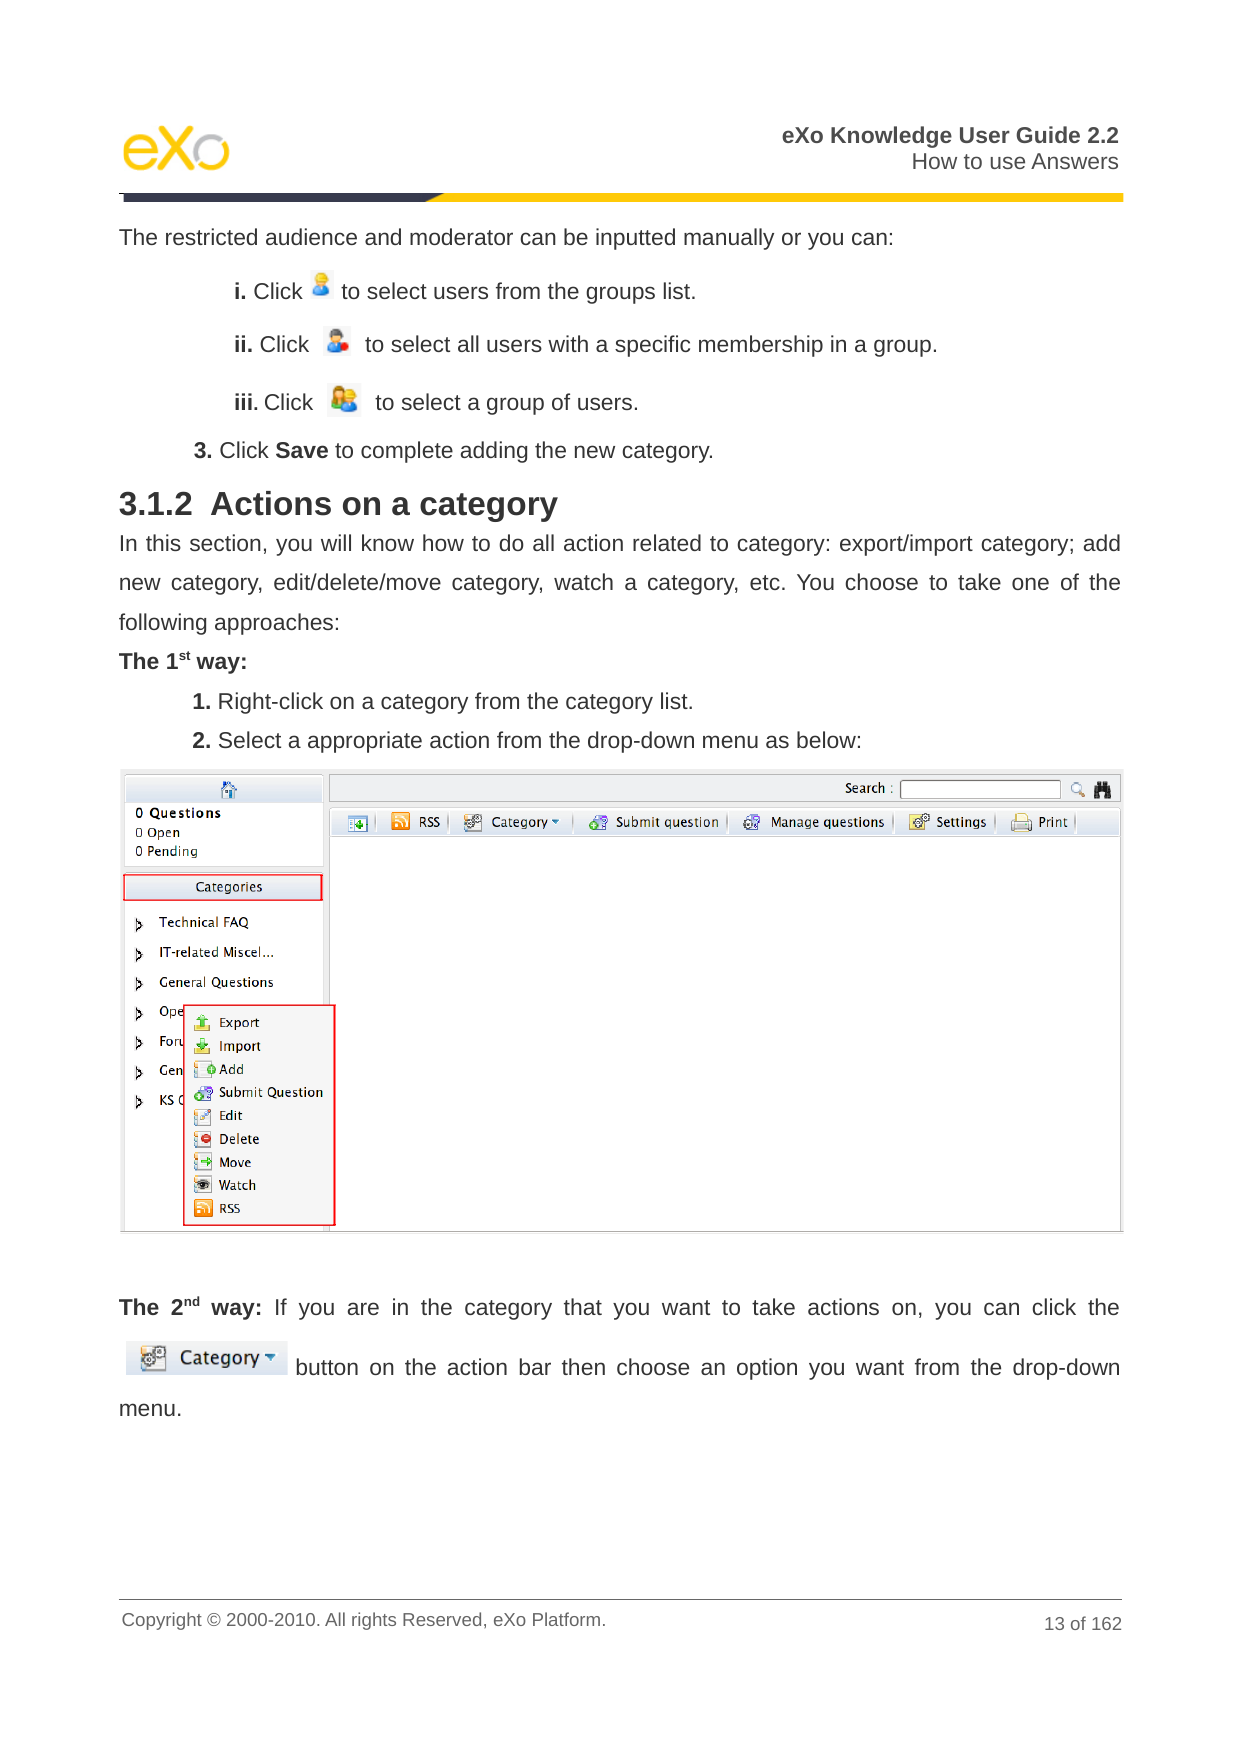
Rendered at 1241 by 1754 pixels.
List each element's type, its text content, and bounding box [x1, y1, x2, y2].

text 1. Right-click on a category from the category list. [118, 688, 1122, 714]
picture [310, 270, 334, 299]
text In this section, you will know how to do all action related to category: export/import category; add new category, edit/delete/move category, watch a category, etc. You choose to take one of the following approaches: [118, 530, 1122, 635]
list 3. Click Save to complete adding the new category. [156, 437, 1122, 463]
list i. Clickto select users from the groups list. [196, 263, 1122, 306]
picture [327, 383, 362, 417]
picture [126, 1341, 288, 1375]
text The restricted audience and moderator can be inputted manually or you can: [118, 223, 1122, 250]
picture [120, 769, 1124, 1234]
picture [123, 193, 1124, 202]
picture [123, 125, 230, 171]
list iii. Click to select a group of users. [196, 376, 1122, 424]
text The 1st way: [118, 648, 1122, 674]
text The 2nd way: If you are in the category that you want to take actions on, you can click the button on the action bar then choose an option you want from the drop-down menu. [118, 1294, 1122, 1421]
text 2. Select a appropriate action from the drop-down menu as below: [118, 727, 1122, 753]
list ii. Click to select all users with a specific membership in a group. [196, 319, 1122, 363]
picture [323, 326, 352, 356]
subtitle Actions on a category [118, 484, 1122, 522]
